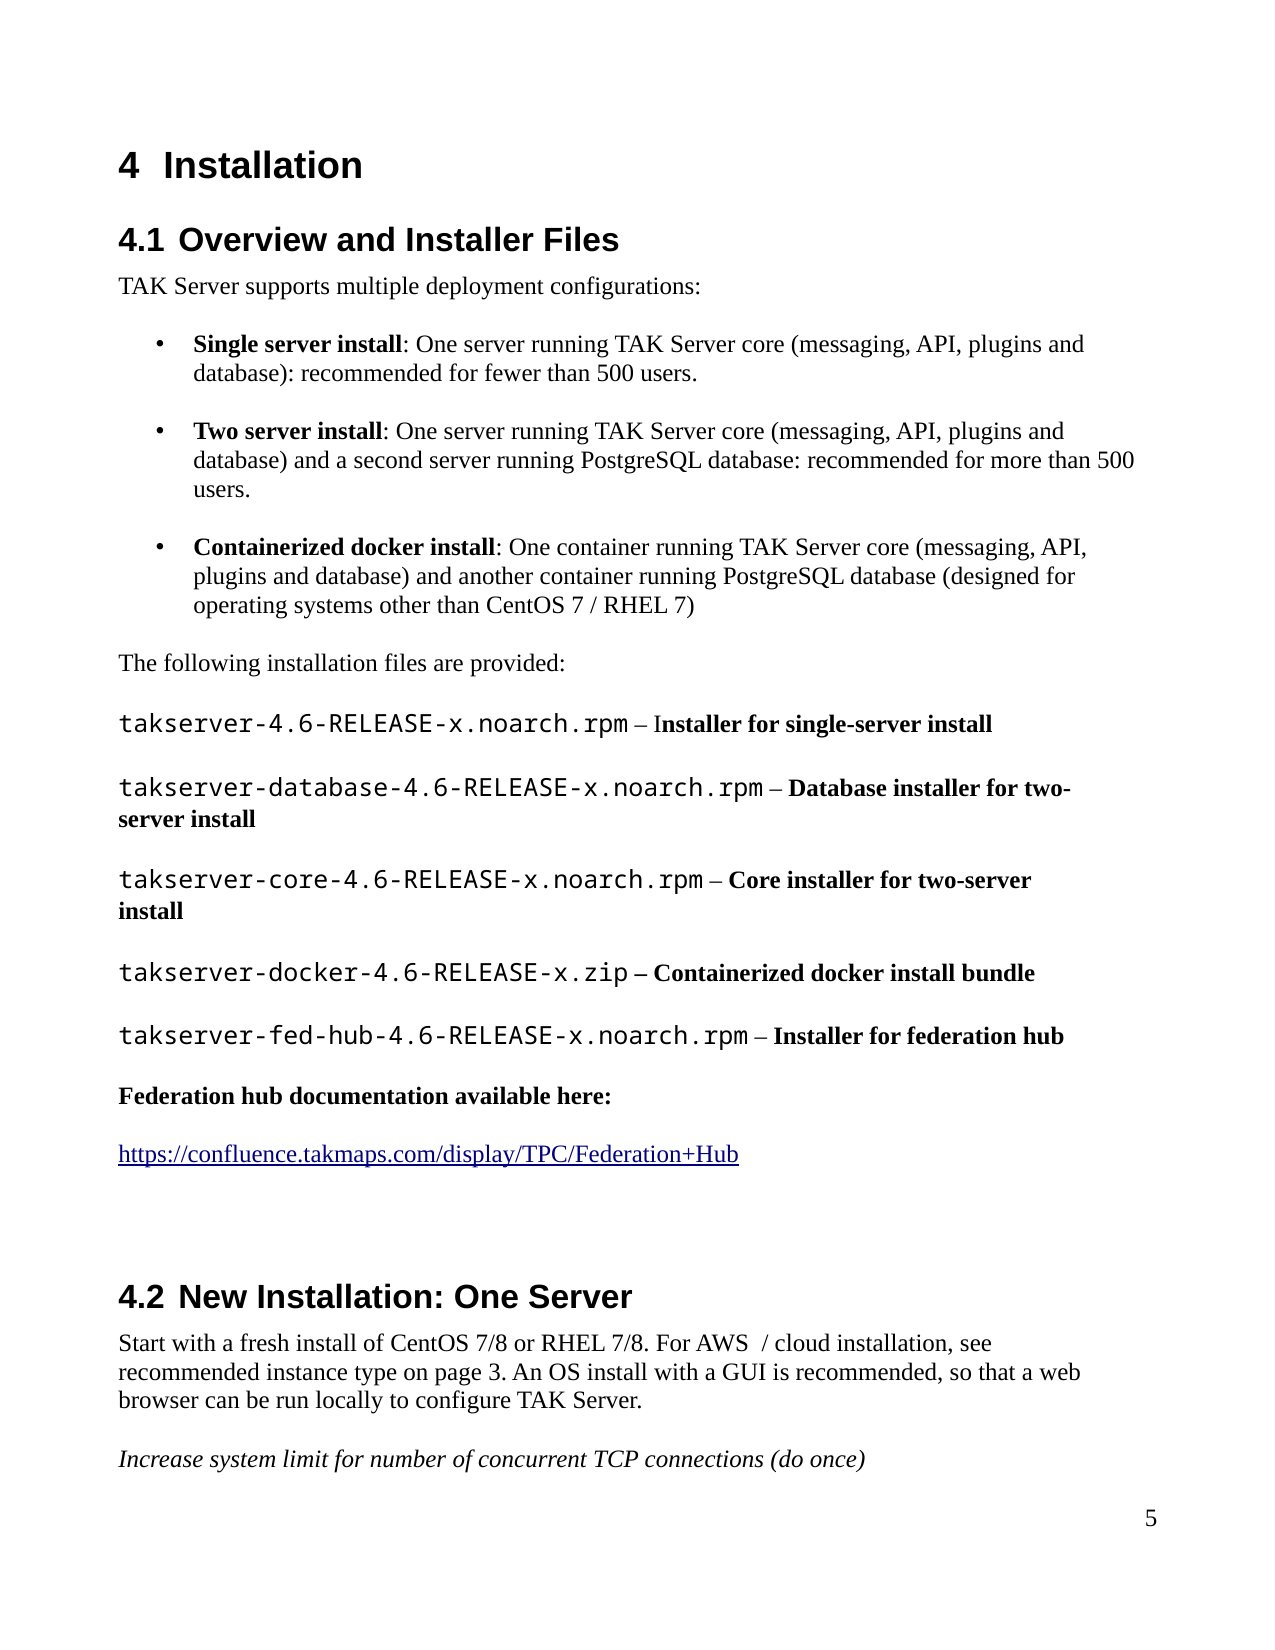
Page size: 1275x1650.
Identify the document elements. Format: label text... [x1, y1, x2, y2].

list Single server install: One server running TAK Server core (messaging, API, plugins and database): recommended for fewer than 500 users. [156, 329, 1157, 387]
text https://confluence.takmaps.com/display/TPC/Federation+Hub [118, 1139, 1098, 1168]
text Start with a fresh install of CentOS 7/8 or RHEL 7/8. For AWS / cloud installation, see recommended instance type on page 3. An OS install with a GUI is recommended, so that a web browser can be run locally to configure TAK Server. [118, 1328, 1098, 1414]
text takserver-docker-4.6-RELEASE-x.zip – Containerized docker install bundle [118, 954, 1098, 988]
subtitle Installation [118, 143, 1157, 187]
subtitle New Installation: One Server [118, 1277, 1157, 1316]
list Containerized docker install: One container running TAK Server core (messaging, API, plugins and database) and another container running PostgreSQL database (designed for operating systems other than CentOS 7 / RHEL 7) [156, 532, 1157, 618]
text takserver-fed-hub-4.6-RELEASE-x.noarch.rpm – Installer for federation hub [118, 1018, 1098, 1052]
subtitle Overview and Installer Files [118, 220, 1157, 259]
text takserver-database-4.6-RELEASE-x.noarch.rpm – Database installer for two-server install [118, 770, 1098, 832]
text takserver-4.6-RELEASE-x.noarch.rpm – Installer for single-server install [118, 706, 1098, 740]
text Increase system limit for number of concurrent TCP connections (do once) [118, 1444, 1098, 1472]
text takserver-core-4.6-RELEASE-x.noarch.rpm – Core installer for two-server install [118, 862, 1098, 925]
text TAK Server supports multiple deployment configurations: [118, 271, 1098, 300]
text The following installation files are provided: [118, 648, 1098, 677]
text Federation hub documentation available here: [118, 1081, 1098, 1110]
list Two server install: One server running TAK Server core (messaging, API, plugins and database) and a second server running PostgreSQL database: recommended for more than 500 users. [156, 416, 1157, 503]
